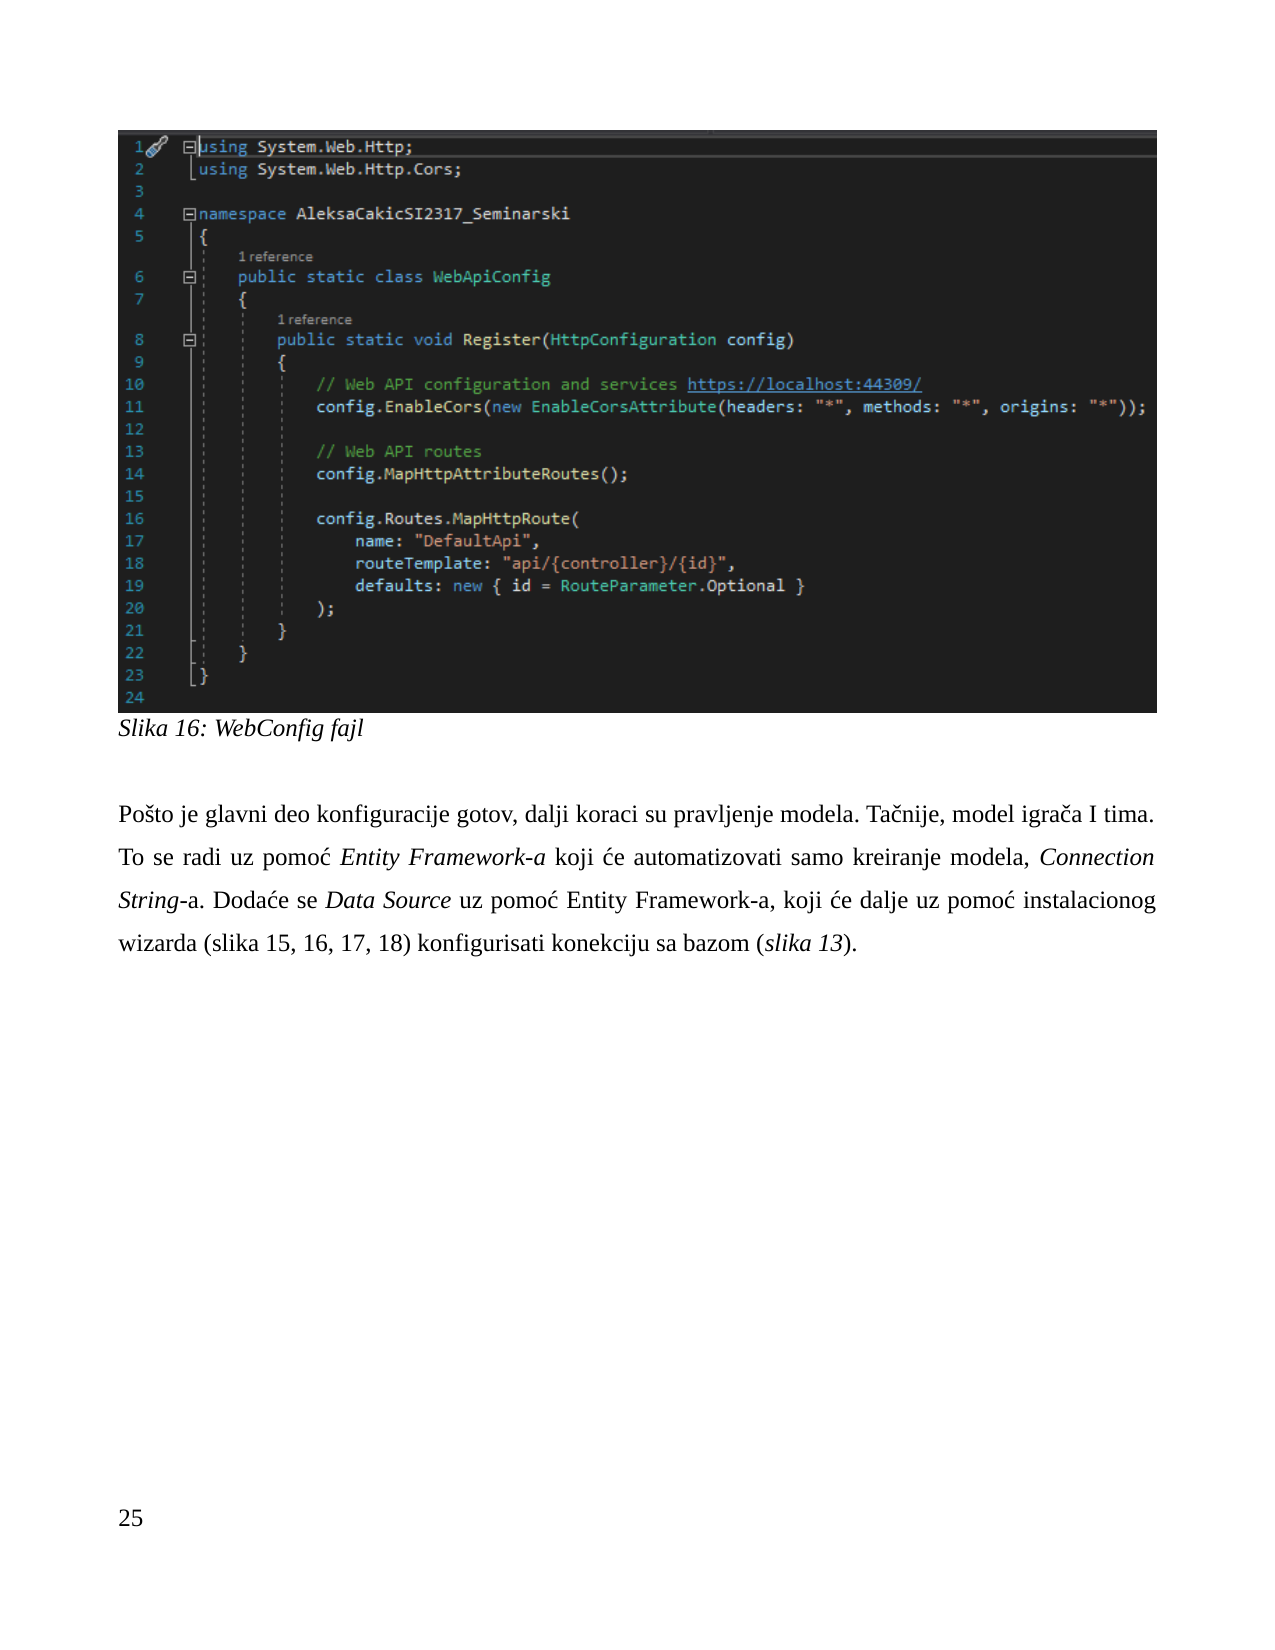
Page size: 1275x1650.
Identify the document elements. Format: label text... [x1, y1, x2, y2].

text [118, 118, 1157, 130]
picture [118, 130, 1157, 713]
text Slika 16: WebConfig fajl [118, 713, 1157, 741]
text Pošto je glavni deo konfiguracije gotov, dalji koraci su pravljenje modela. Tačnije, model igrača I tima. To se radi uz pomoć Entity Framework-a koji će automatizovati samo kreiranje modela, Connection String-a. Dodaće se Data Source uz pomoć Entity Framework-a, koji će dalje uz pomoć instalacionog wizarda (slika 15, 16, 17, 18) konfigurisati konekciju sa bazom (slika 13). [118, 741, 1157, 957]
